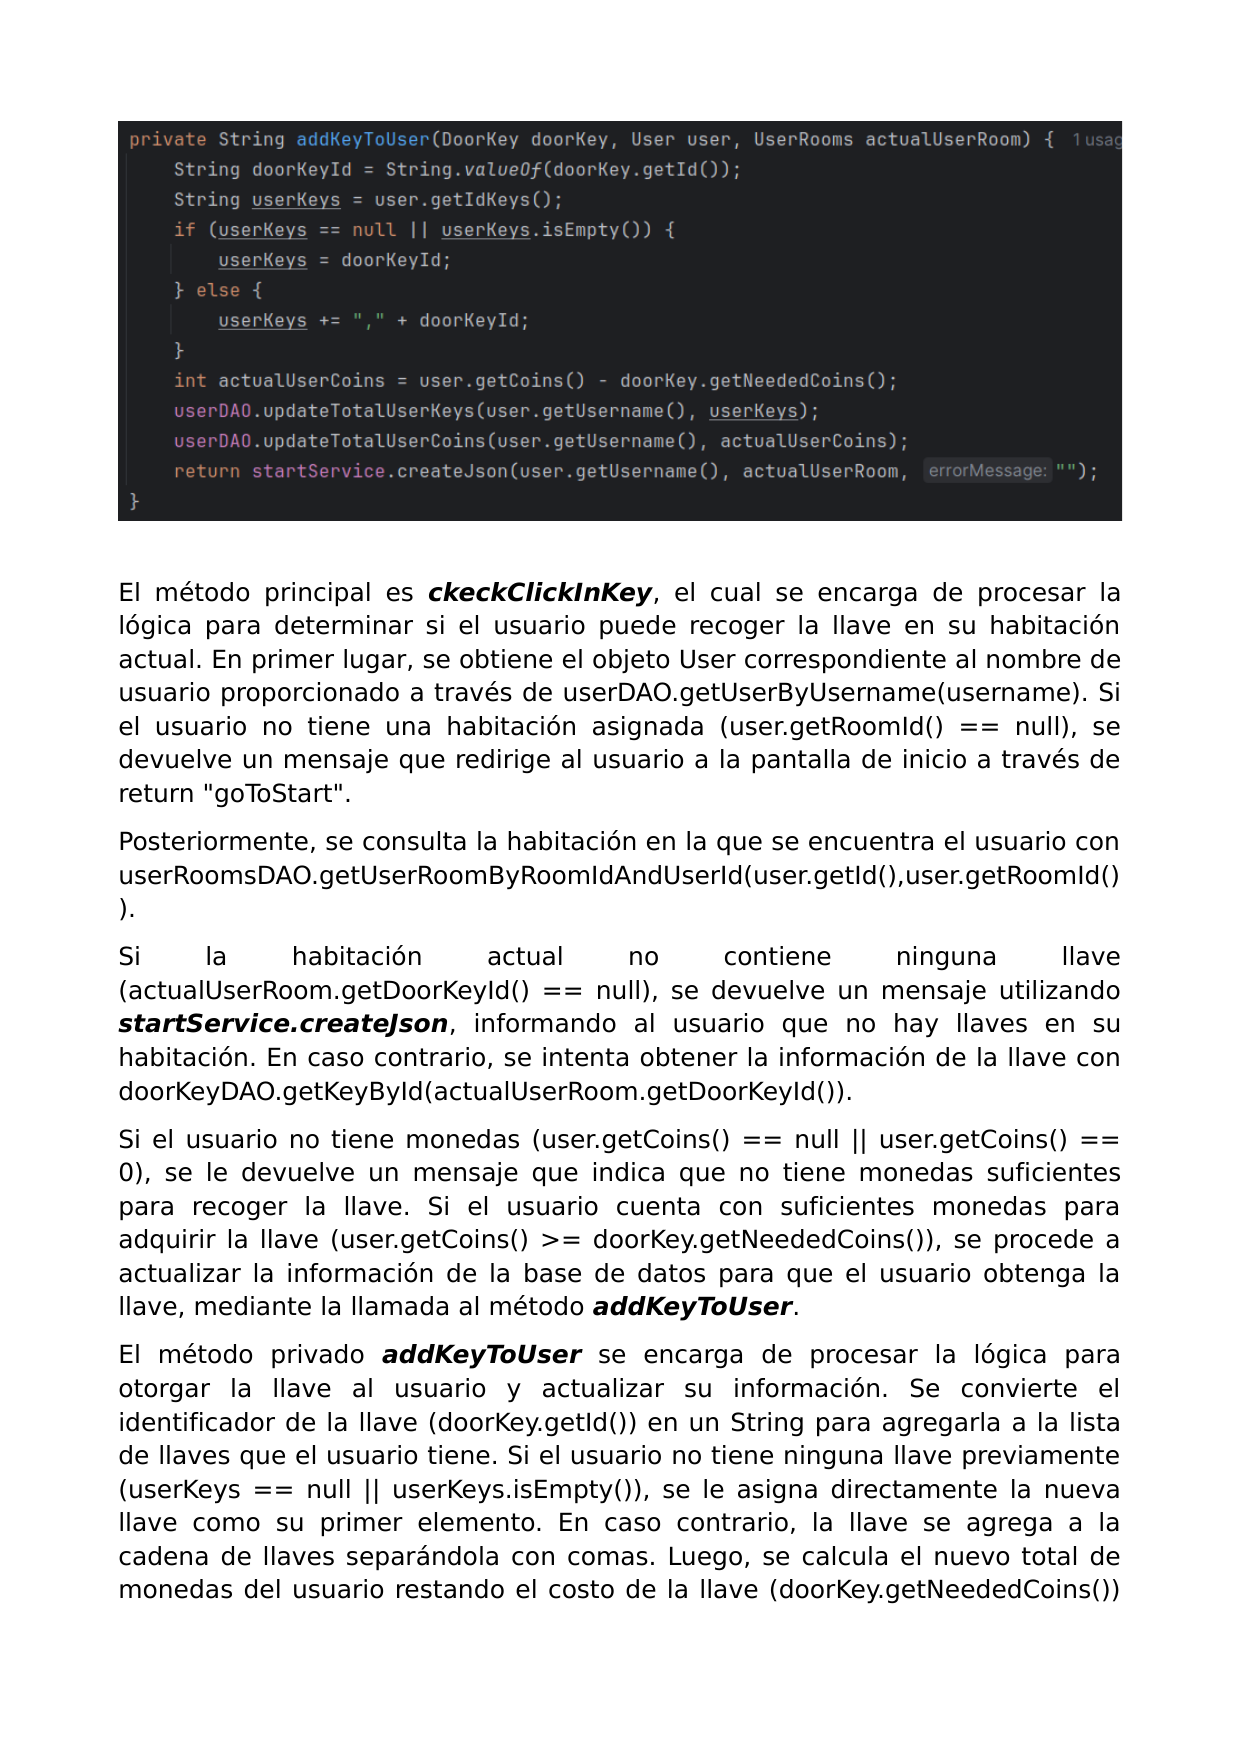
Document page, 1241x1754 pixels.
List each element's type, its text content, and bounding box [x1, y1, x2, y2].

picture [118, 121, 1123, 521]
text Si el usuario no tiene monedas (user.getCoins() == null || user.getCoins() == 0), se le devuelve un mensaje que indica que no tiene monedas suficientes para recoger la llave. Si el usuario cuenta con suficientes monedas para adquirir la llave (user.getCoins() >= doorKey.getNeededCoins()), se procede a actualizar la información de la base de datos para que el usuario obtenga la llave, mediante la llamada al método addKeyToUser. [118, 1125, 1122, 1322]
text El método principal es ckeckClickInKey, el cual se encarga de procesar la lógica para determinar si el usuario puede recoger la llave en su habitación actual. En primer lugar, se obtiene el objeto User correspondiente al nombre de usuario proporcionado a través de userDAO.getUserByUsername(username). Si el usuario no tiene una habitación asignada (user.getRoomId() == null), se devuelve un mensaje que redirige al usuario a la pantalla de inicio a través de return "goToStart". [118, 578, 1122, 808]
text Posteriormente, se consulta la habitación en la que se encuentra el usuario con userRoomsDAO.getUserRoomByRoomIdAndUserId(user.getId(),user.getRoomId()). [118, 827, 1122, 924]
text El método privado addKeyToUser se encarga de procesar la lógica para otorgar la llave al usuario y actualizar su información. Se convierte el identificador de la llave (doorKey.getId()) en un String para agregarla a la lista de llaves que el usuario tiene. Si el usuario no tiene ninguna llave previamente (userKeys == null || userKeys.isEmpty()), se le asigna directamente la nueva llave como su primer elemento. En caso contrario, la llave se agrega a la cadena de llaves separándola con comas. Luego, se calcula el nuevo total de monedas del usuario restando el costo de la llave (doorKey.getNeededCoins()) [118, 1341, 1122, 1605]
text Si la habitación actual no contiene ninguna llave (actualUserRoom.getDoorKeyId() == null), se devuelve un mensaje utilizando startService.createJson, informando al usuario que no hay llaves en su habitación. En caso contrario, se intenta obtener la información de la llave con doorKeyDAO.getKeyById(actualUserRoom.getDoorKeyId()). [118, 943, 1122, 1106]
